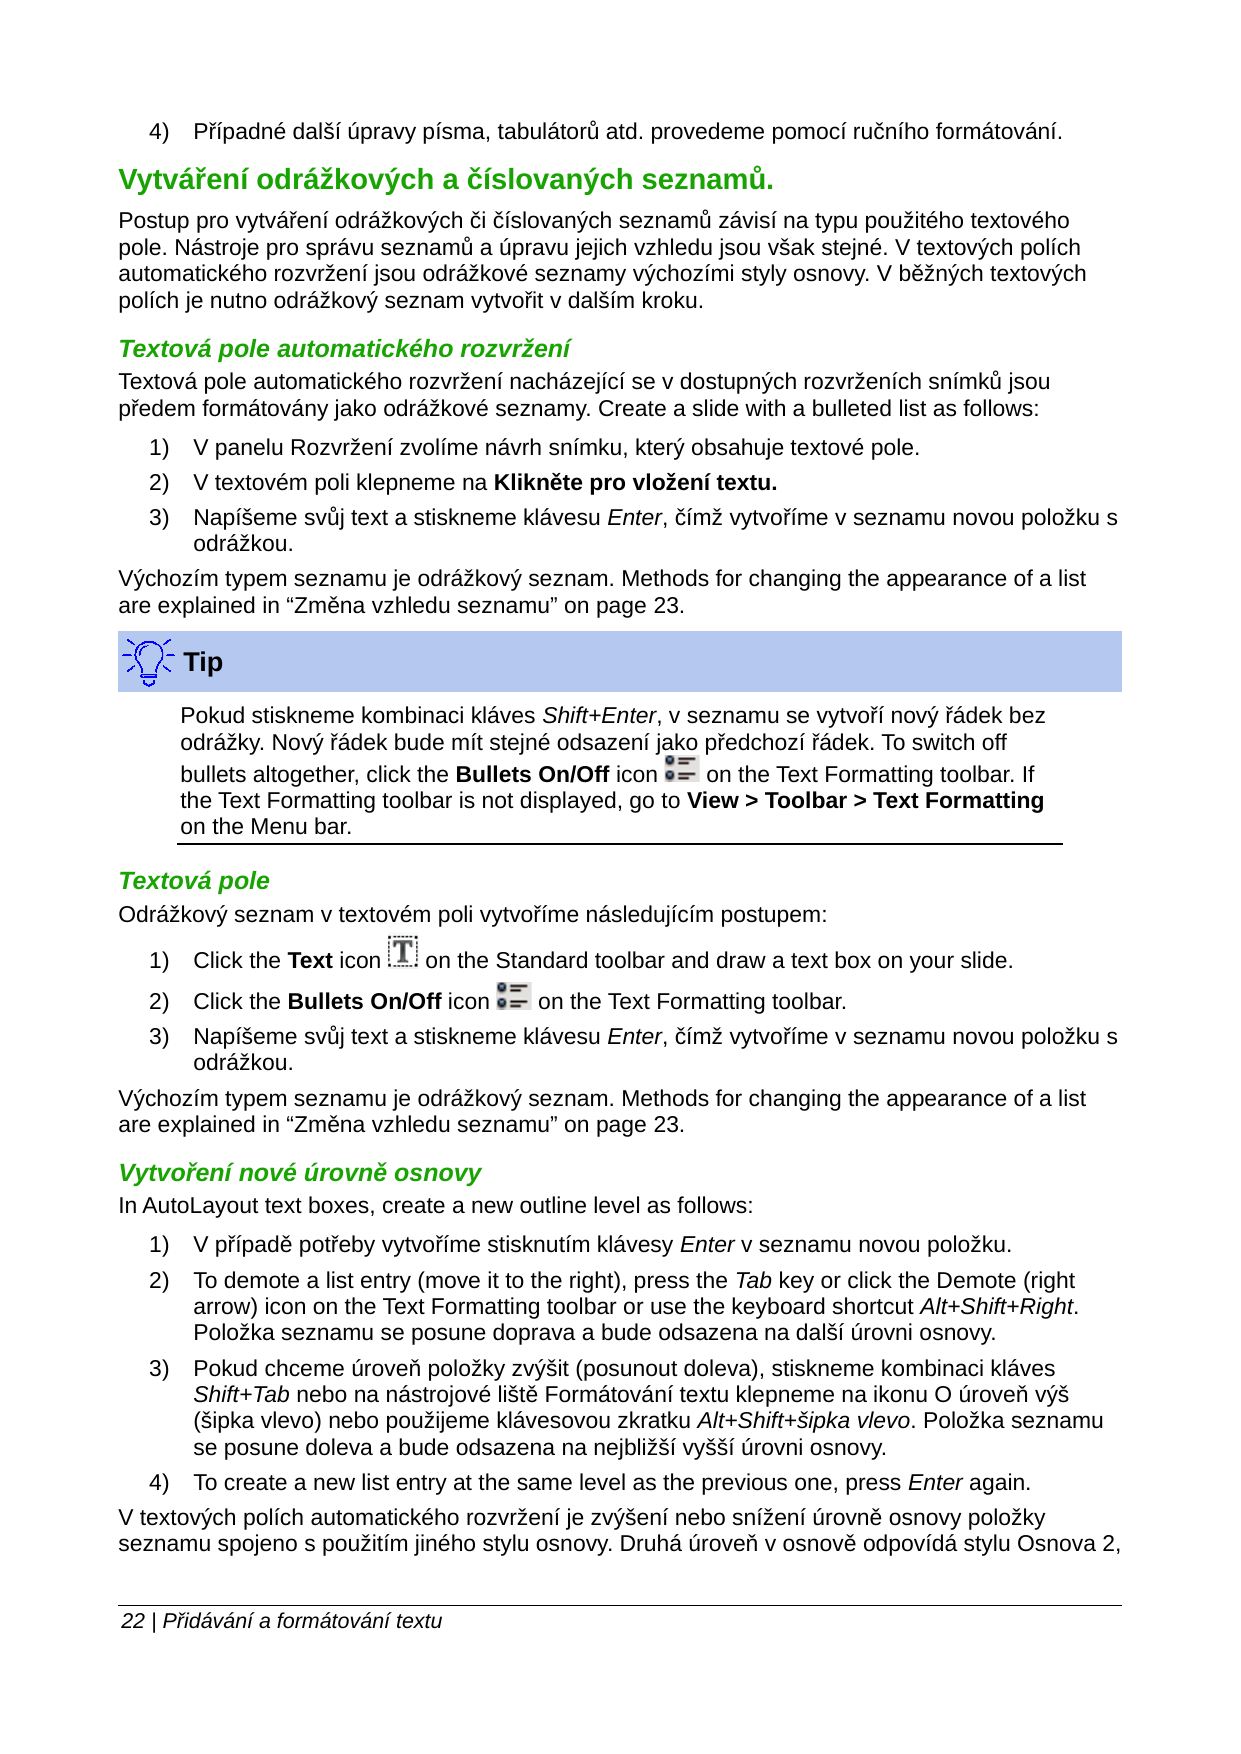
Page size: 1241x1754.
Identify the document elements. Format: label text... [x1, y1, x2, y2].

text V textových polích automatického rozvržení je zvýšení nebo snížení úrovně osnovy položky seznamu spojeno s použitím jiného stylu osnovy. Druhá úroveň v osnově odpovídá stylu Osnova 2, [118, 1504, 1122, 1557]
picture [119, 631, 179, 691]
list To demote a list entry (move it to the right), press the Tab key or click the Demote (right arrow) icon on the Text Formatting toolbar or use the keyboard shortcut Alt+Shift+Right. Položka seznamu se posune doprava a bude odsazena na další úrovni osnovy. [169, 1267, 1122, 1346]
list Textová pole automatického rozvržení nacházející se v dostupných rozvrženích snímků jsou předem formátovány jako odrážkové seznamy. Create a slide with a bulleted list as follows: [118, 368, 1122, 421]
list Napíšeme svůj text a stiskneme klávesu Enter, čímž vytvoříme v seznamu novou položku s odrážkou. [169, 504, 1122, 557]
subtitle Vytváření odrážkových a číslovaných seznamů. [118, 162, 1122, 196]
list Pokud chceme úroveň položky zvýšit (posunout doleva), stiskneme kombinaci kláves Shift+Tab nebo na nástrojové liště Formátování textu klepneme na ikonu O úroveň výš (šipka vlevo) nebo použijeme klávesovou zkratku Alt+Shift+šipka vlevo. Položka seznamu se posune doleva a bude odsazena na nejbližší vyšší úrovni osnovy. [169, 1354, 1122, 1460]
list In AutoLayout text boxes, create a new outline level as follows: [118, 1192, 1122, 1219]
list Click the Bullets On/Off icon on the Text Formatting toolbar. [169, 982, 1122, 1014]
text Pokud stiskneme kombinaci kláves Shift+Enter, v seznamu se vytvoří nový řádek bez odrážky. Nový řádek bude mít stejné odsazení jako předchozí řádek. To switch off bullets altogether, click the Bullets On/Off icon on the Text Formatting toolbar. If the Text Formatting toolbar is not displayed, go to View > Toolbar > Text Formatting on the Menu bar. [177, 699, 1063, 843]
subtitle Textová pole automatického rozvržení [118, 333, 1122, 362]
subtitle Tip [118, 631, 1122, 692]
picture [664, 755, 700, 782]
subtitle Vytvoření nové úrovně osnovy [118, 1158, 1122, 1187]
list Případné další úpravy písma, tabulátorů atd. provedeme pomocí ručního formátování. [169, 118, 1134, 144]
list Odrážkový seznam v textovém poli vytvoříme následujícím postupem: [118, 901, 1122, 927]
list Napíšeme svůj text a stiskneme klávesu Enter, čímž vytvoříme v seznamu novou položku s odrážkou. [169, 1023, 1122, 1076]
subtitle Textová pole [118, 866, 1122, 894]
list To create a new list entry at the same level as the previous one, press Enter again. [169, 1469, 1122, 1495]
text Výchozím typem seznamu je odrážkový seznam. Methods for changing the appearance of a list are explained in “Changing list appearance” on page 21. [118, 1084, 1122, 1137]
text Výchozím typem seznamu je odrážkový seznam. Methods for changing the appearance of a list are explained in “Changing list appearance” on page 21. [118, 565, 1122, 618]
list V panelu Rozvržení zvolíme návrh snímku, který obsahuje textové pole. [169, 433, 1122, 460]
list V případě potřeby vytvoříme stisknutím klávesy Enter v seznamu novou položku. [169, 1231, 1122, 1258]
list Click the Text icon on the Standard toolbar and draw a text box on your slide. [169, 933, 1122, 973]
picture [496, 982, 532, 1010]
text Postup pro vytváření odrážkových či číslovaných seznamů závisí na typu použitého textového pole. Nástroje pro správu seznamů a úpravu jejich vzhledu jsou však stejné. V textových polích automatického rozvržení jsou odrážkové seznamy výchozími styly osnovy. V běžných textových polích je nutno odrážkový seznam vytvořit v dalším kroku. [118, 207, 1122, 313]
list V textovém poli klepneme na Klikněte pro vložení textu. [169, 469, 1122, 495]
